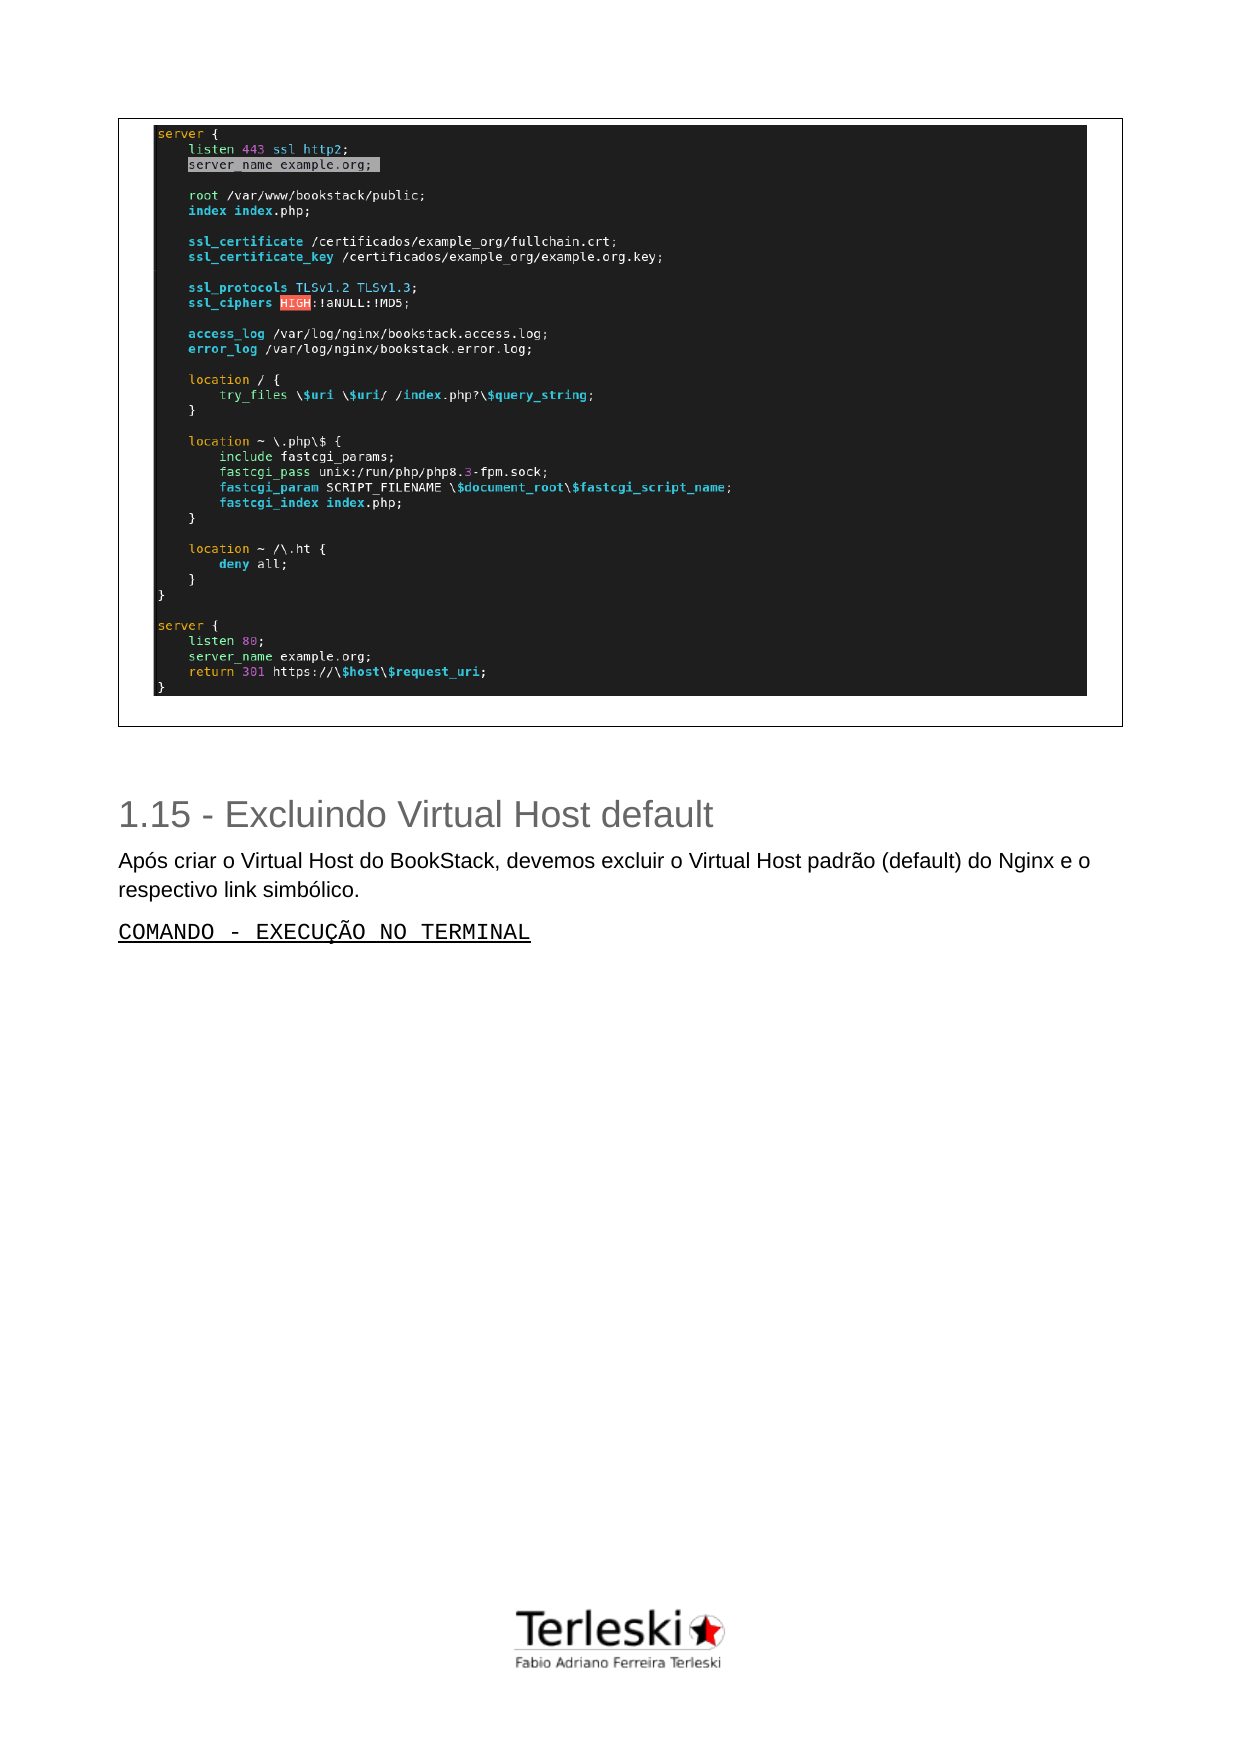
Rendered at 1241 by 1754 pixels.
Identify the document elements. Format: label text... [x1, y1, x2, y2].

text COMANDO - EXECUÇÃO NO TERMINAL [118, 920, 1122, 946]
picture [513, 1607, 727, 1673]
picture [153, 125, 1087, 696]
text Após criar o Virtual Host do BookStack, devemos excluir o Virtual Host padrão (default) do Nginx e o respectivo link simbólico. [118, 848, 1122, 902]
table_header [119, 119, 1122, 726]
subtitle 1.15 - Excluindo Virtual Host default [118, 792, 1122, 835]
